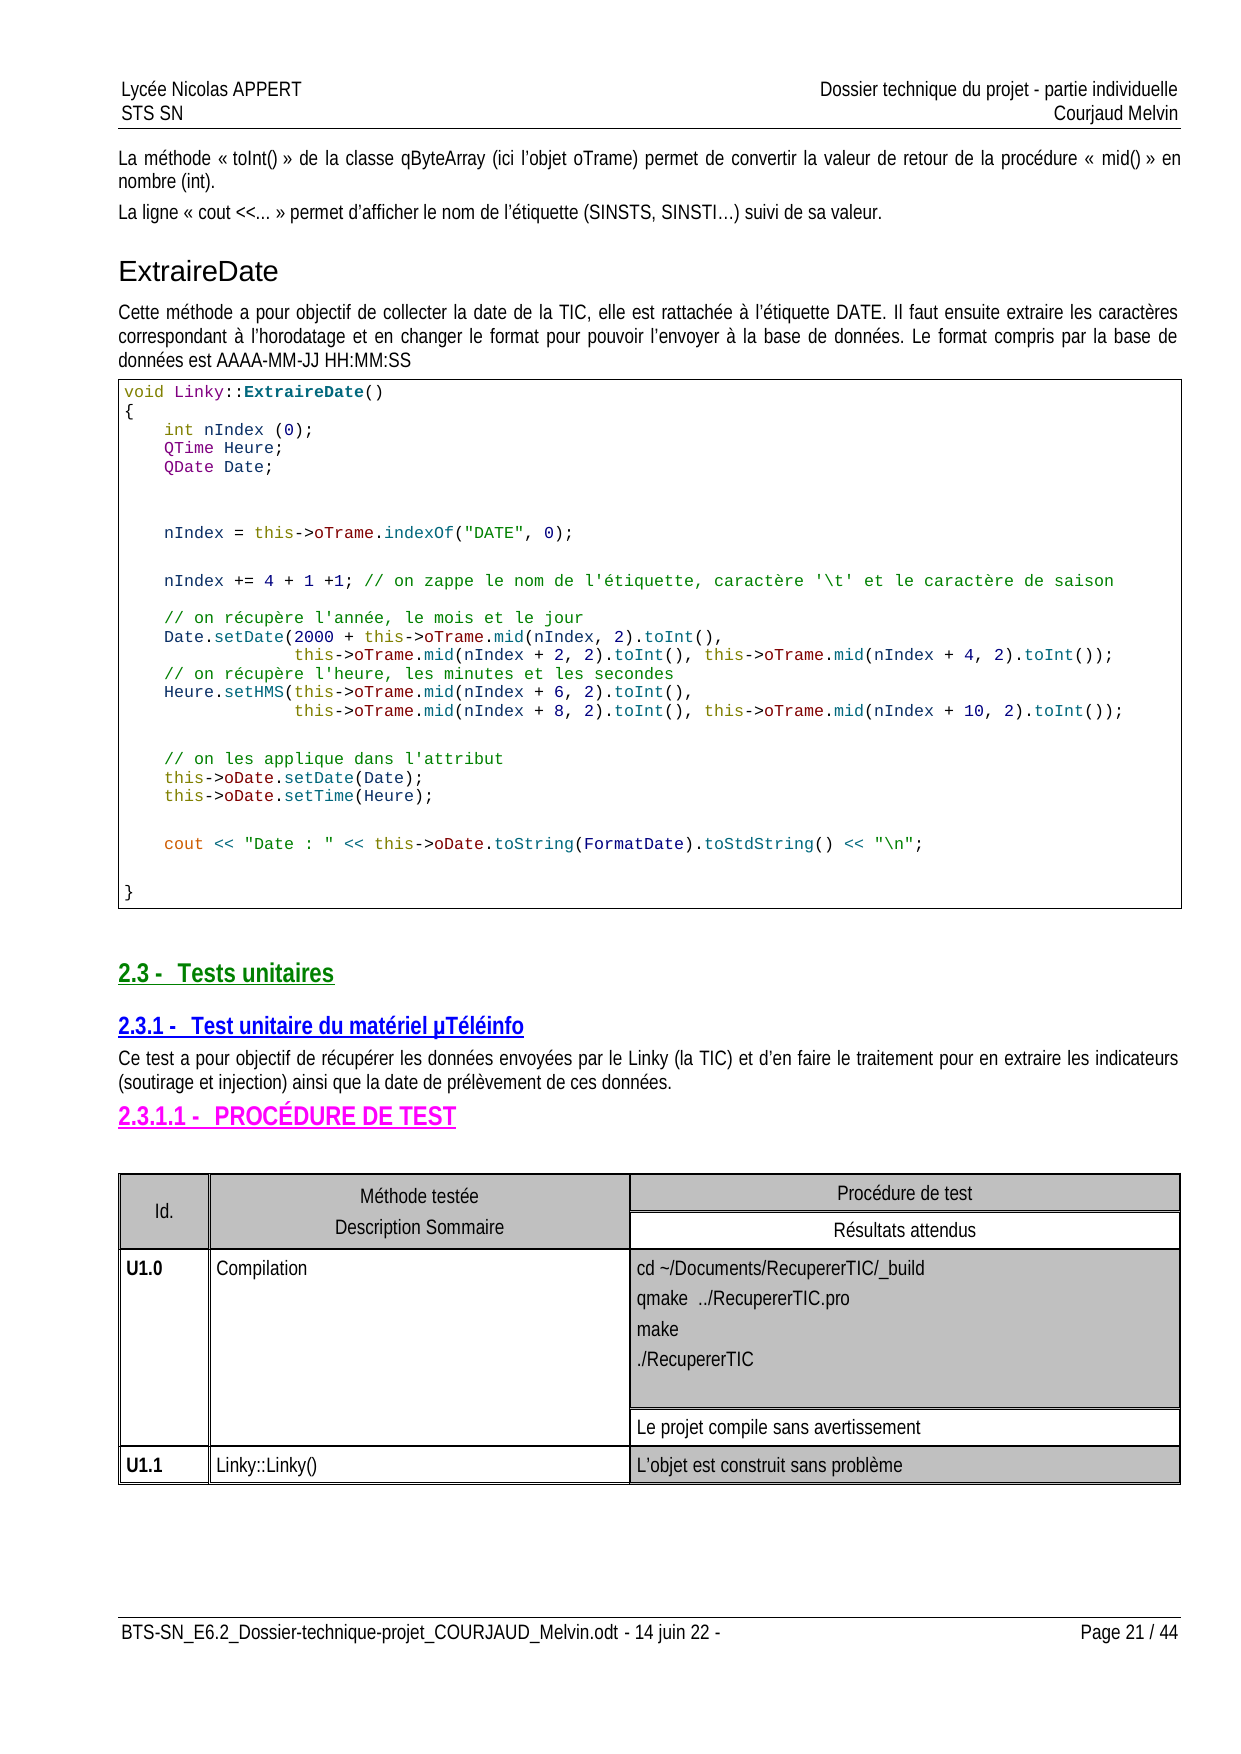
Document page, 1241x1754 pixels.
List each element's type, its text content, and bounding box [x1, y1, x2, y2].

subtitle Procédure de test [118, 1100, 1181, 1131]
table_cell Résultats attendus [631, 1213, 1179, 1248]
table_header Méthode testée Description Sommaire [211, 1175, 629, 1248]
text Cette méthode a pour objectif de collecter la date de la TIC, elle est rattachée à l’étiquette DATE. Il faut ensuite extraire les caractères correspondant à l’horodatage et en changer le format pour pouvoir l’envoyer à la base de données. Le format compris par la base de données est AAAA-MM-JJ HH:MM:SS [118, 300, 1181, 372]
text La méthode « toInt() » de la classe qByteArray (ici l’objet oTrame) permet de convertir la valeur de retour de la procédure « mid() » en nombre (int). [118, 145, 1181, 193]
table_cell L’objet est construit sans problème [631, 1447, 1179, 1482]
table_header Id. [121, 1175, 208, 1248]
table_cell Le projet compile sans avertissement [631, 1410, 1179, 1445]
table_header void Linky::ExtraireDate() { int nIndex (0); QTime Heure; QDate Date; nIndex = this->oTrame.indexOf("DATE", 0); nIndex += 4 + 1 +1; // on zappe le nom de l'étiquette, caractère '\t' et le caractère de saison // on récupère l'année, le mois et le jour Date.setDate(2000 + this->oTrame.mid(nIndex, 2).toInt(), this->oTrame.mid(nIndex + 2, 2).toInt(), this->oTrame.mid(nIndex + 4, 2).toInt()); // on récupère l'heure, les minutes et les secondes Heure.setHMS(this->oTrame.mid(nIndex + 6, 2).toInt(), this->oTrame.mid(nIndex + 8, 2).toInt(), this->oTrame.mid(nIndex + 10, 2).toInt()); // on les applique dans l'attribut this->oDate.setDate(Date); this->oDate.setTime(Heure); cout << "Date : " << this->oDate.toString(FormatDate).toStdString() << "\n"; } [119, 380, 1181, 908]
table_cell U1.1 [121, 1447, 208, 1482]
subtitle ExtraireDate [118, 255, 1181, 288]
subtitle Test unitaire du matériel µTéléinfo [118, 1011, 1181, 1040]
table_cell Linky::Linky() [211, 1447, 629, 1482]
table_header Procédure de test [631, 1175, 1179, 1210]
table_cell U1.0 [121, 1250, 208, 1445]
table_cell Compilation [211, 1250, 629, 1445]
subtitle Tests unitaires [118, 957, 1181, 988]
text Ce test a pour objectif de récupérer les données envoyées par le Linky (la TIC) et d’en faire le traitement pour en extraire les indicateurs (soutirage et injection) ainsi que la date de prélèvement de ces données. [118, 1046, 1181, 1094]
text La ligne « cout <<... » permet d’afficher le nom de l’étiquette (SINSTS, SINSTI…) suivi de sa valeur. [118, 200, 1181, 224]
table_cell cd ~/Documents/RecupererTIC/_build qmake ../RecupererTIC.pro make ./RecupererTIC [631, 1250, 1179, 1407]
